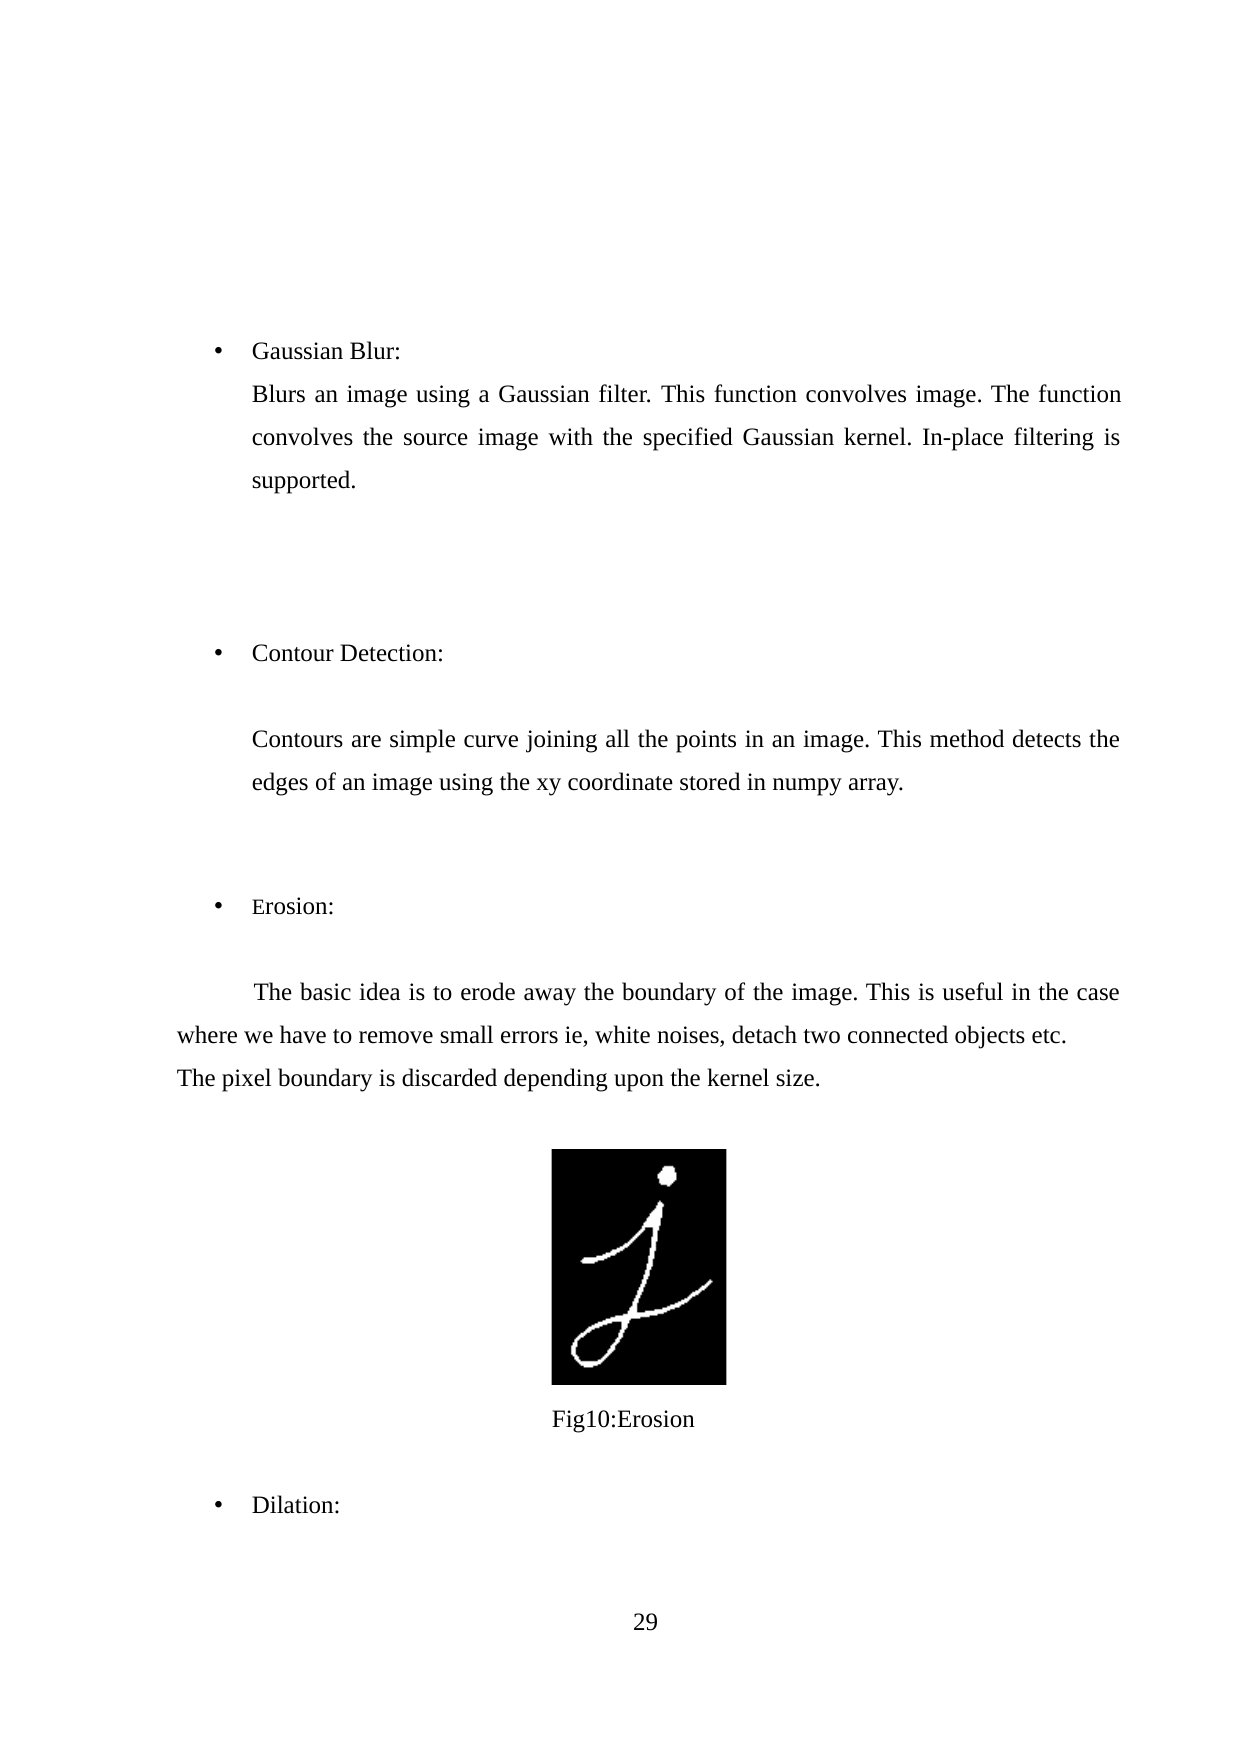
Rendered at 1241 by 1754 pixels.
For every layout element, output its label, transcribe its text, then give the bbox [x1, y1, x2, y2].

list Contours are simple curve joining all the points in an image. This method detects the edges of an image using the xy coordinate stored in numpy array. [214, 724, 1122, 796]
list Dilation: [214, 1490, 1122, 1519]
text Fig10:Erosion [177, 1404, 1122, 1433]
list Contour Detection: [214, 638, 1122, 666]
text The basic idea is to erode away the boundary of the image. This is useful in the case where we have to remove small errors ie, white noises, detach two connected objects etc. [177, 977, 1122, 1049]
list Erosion: [214, 891, 1122, 920]
picture [551, 1149, 727, 1385]
list Blurs an image using a Gaussian filter. This function convolves image. The function convolves the source image with the specified Gaussian kernel. In-place filtering is supported. [214, 379, 1122, 494]
list Gaussian Blur: [214, 336, 1122, 364]
text The pixel boundary is discarded depending upon the kernel size. [177, 1063, 1122, 1092]
